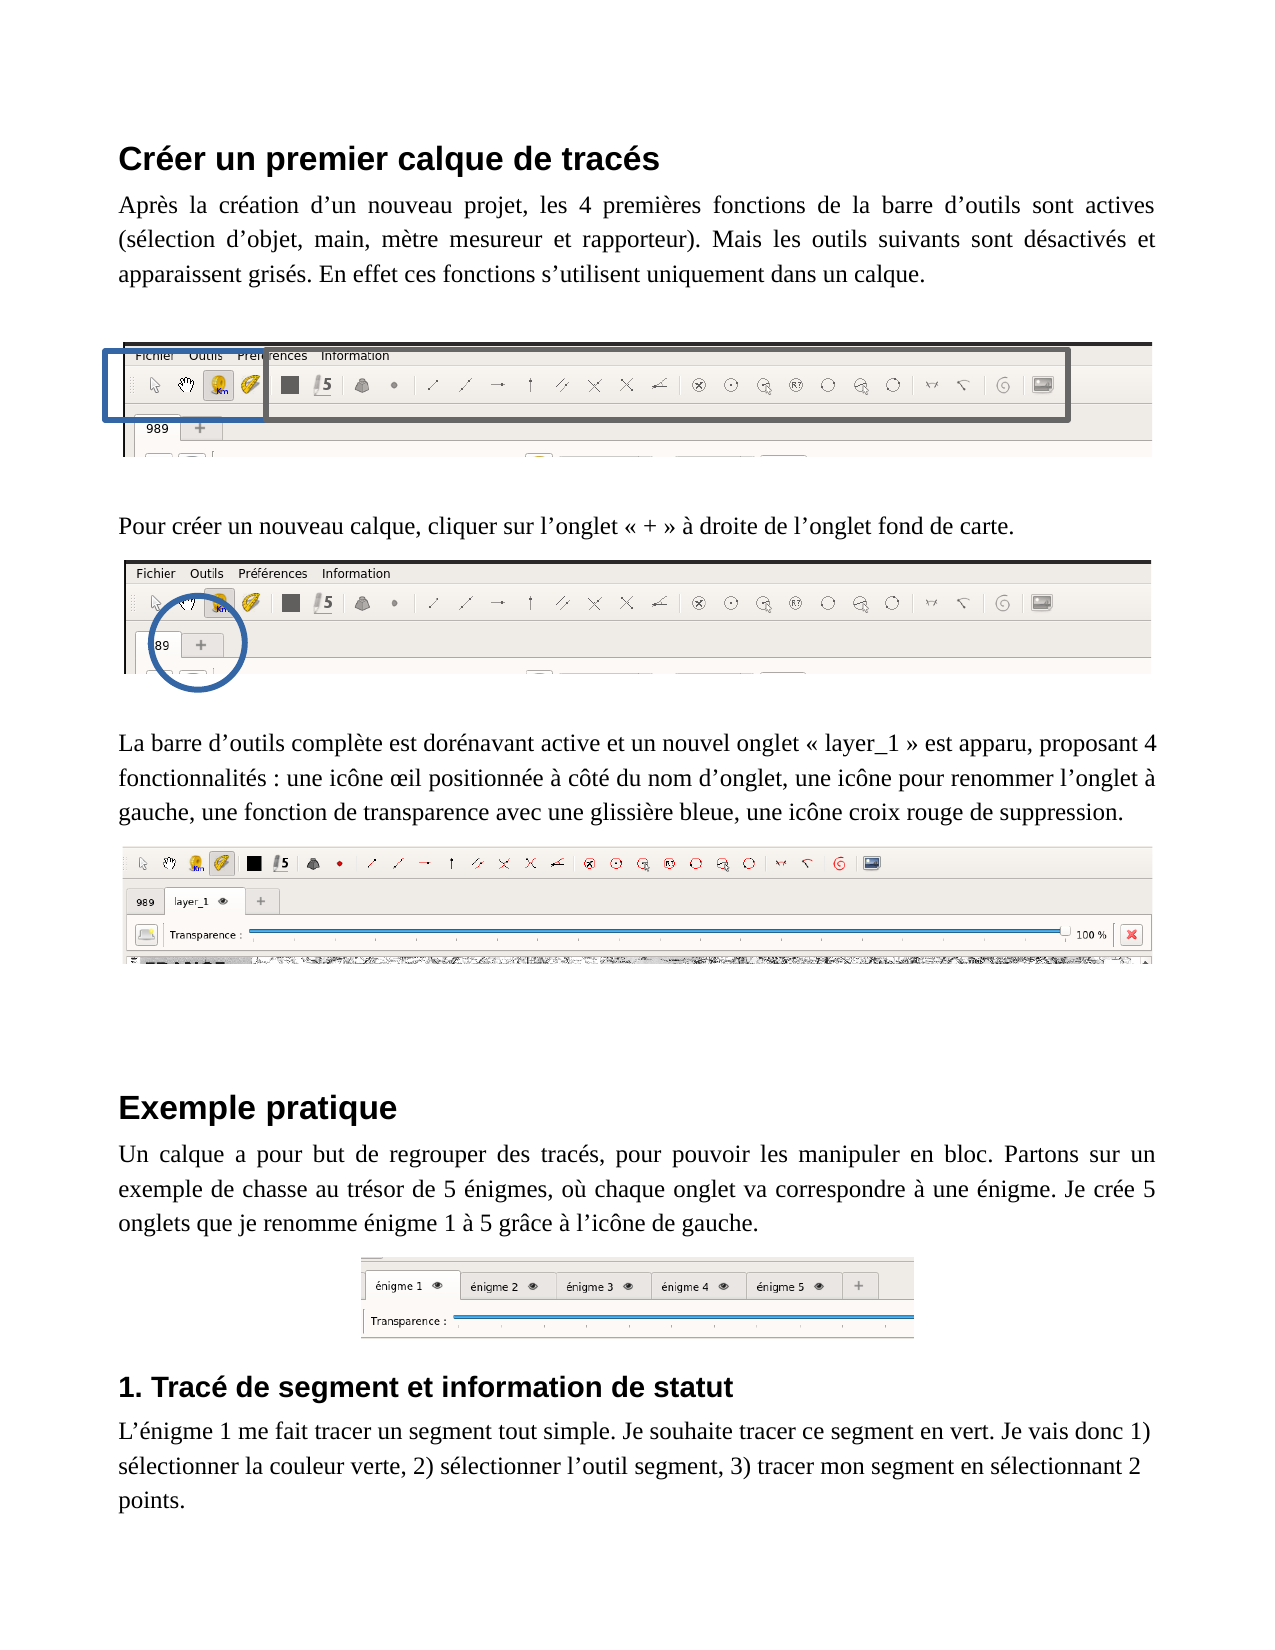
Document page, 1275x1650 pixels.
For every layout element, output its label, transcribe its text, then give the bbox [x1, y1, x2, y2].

subtitle 1. Tracé de segment et information de statut [118, 1370, 1157, 1404]
text Pour créer un nouveau calque, cliquer sur l’onglet « + » à droite de l’onglet fond de carte. [118, 511, 1157, 540]
text L’énigme 1 me fait tracer un segment tout simple. Je souhaite tracer ce segment en vert. Je vais donc 1) sélectionner la couleur verte, 2) sélectionner l’outil segment, 3) tracer mon segment en sélectionnant 2 points. [118, 1416, 1157, 1514]
picture [124, 560, 1152, 674]
picture [122, 846, 1153, 964]
text Un calque a pour but de regrouper des tracés, pour pouvoir les manipuler en bloc. Partons sur un exemple de chasse au trésor de 5 énigmes, où chaque onglet va correspondre à une énigme. Je crée 5 onglets que je renomme énigme 1 à 5 grâce à l’icône de gauche. [118, 1139, 1157, 1237]
picture [269, 352, 1065, 417]
picture [154, 599, 241, 674]
subtitle Créer un premier calque de tracés [118, 139, 1157, 178]
picture [361, 1257, 914, 1339]
text La barre d’outils complète est dorénavant active et un nouvel onglet « layer_1 » est apparu, proposant 4 fonctionnalités : une icône œil positionnée à côté du nom d’onglet, une icône pour renommer l’onglet à gauche, une fonction de transparence avec une glissière bleue, une icône croix rouge de suppression. [118, 728, 1157, 826]
picture [123, 354, 263, 417]
picture [123, 342, 1153, 457]
text Après la création d’un nouveau projet, les 4 premières fonctions de la barre d’outils sont actives (sélection d’objet, main, mètre mesureur et rapporteur). Mais les outils suivants sont désactivés et apparaissent grisés. En effet ces fonctions s’utilisent uniquement dans un calque. [118, 190, 1157, 288]
subtitle Exemple pratique [118, 1088, 1157, 1127]
